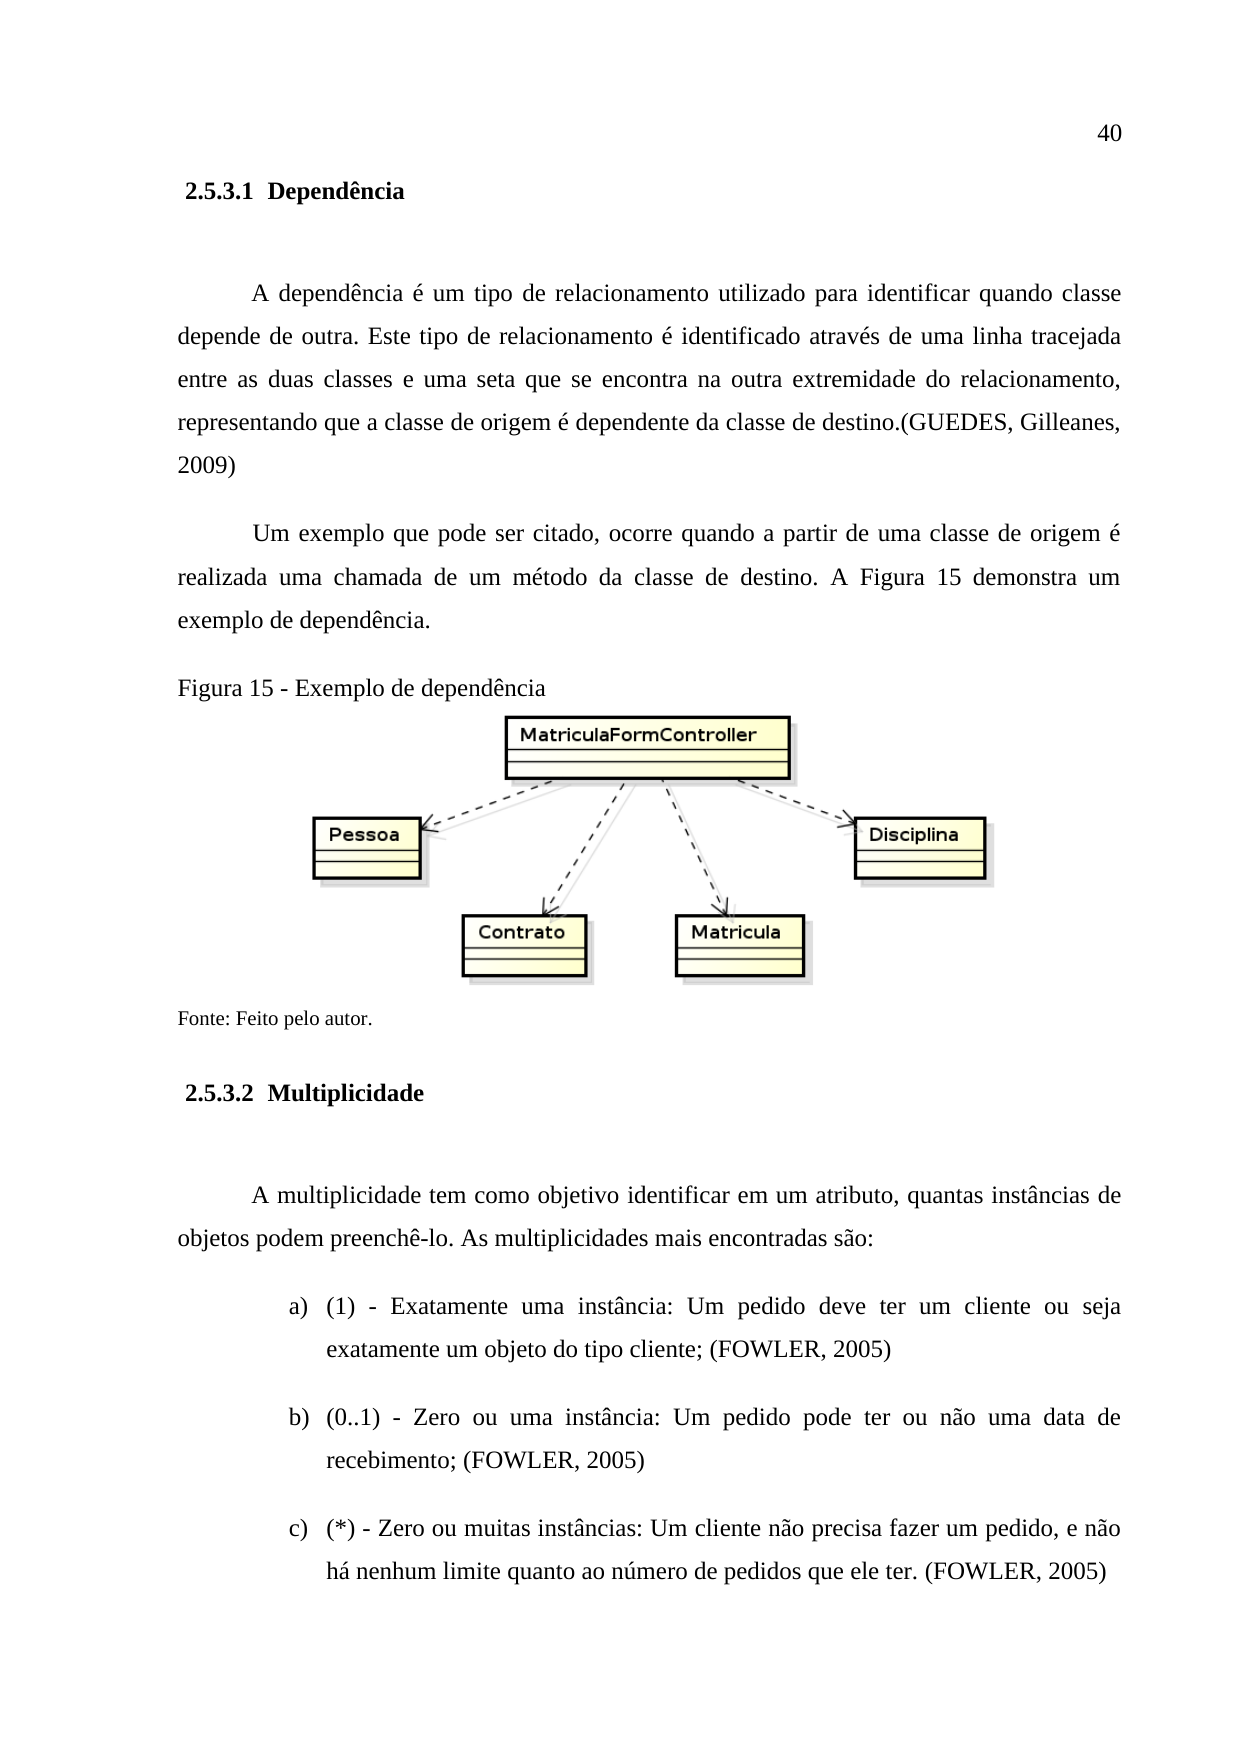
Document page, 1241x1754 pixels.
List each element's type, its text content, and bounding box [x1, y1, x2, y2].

list Multiplicidade [185, 1078, 1122, 1107]
text Figura 15 - Exemplo de dependência [177, 673, 1122, 701]
text A multiplicidade tem como objetivo identificar em um atributo, quantas instâncias de objetos podem preenchê-lo. As multiplicidades mais encontradas são: [177, 1180, 1122, 1252]
list (*) - Zero ou muitas instâncias: Um cliente não precisa fazer um pedido, e não há nenhum limite quanto ao número de pedidos que ele ter. (FOWLER, 2005) [288, 1513, 1122, 1585]
list (1) - Exatamente uma instância: Um pedido deve ter um cliente ou seja exatamente um objeto do tipo cliente; (FOWLER, 2005) [288, 1291, 1122, 1363]
text A dependência é um tipo de relacionamento utilizado para identificar quando classe depende de outra. Este tipo de relacionamento é identificado através de uma linha tracejada entre as duas classes e uma seta que se encontra na outra extremidade do relacionamento, representando que a classe de origem é dependente da classe de destino.(GUEDES, Gilleanes, 2009) [177, 278, 1122, 479]
picture [333, 737, 1002, 994]
list Dependência [185, 176, 1122, 205]
text Um exemplo que pode ser citado, ocorre quando a partir de uma classe de origem é realizada uma chamada de um método da classe de destino. A Figura 15 demonstra um exemplo de dependência. [177, 518, 1122, 633]
text Fonte: Feito pelo autor. [177, 1006, 1122, 1030]
list (0..1) - Zero ou uma instância: Um pedido pode ter ou não uma data de recebimento; (FOWLER, 2005) [288, 1402, 1122, 1474]
